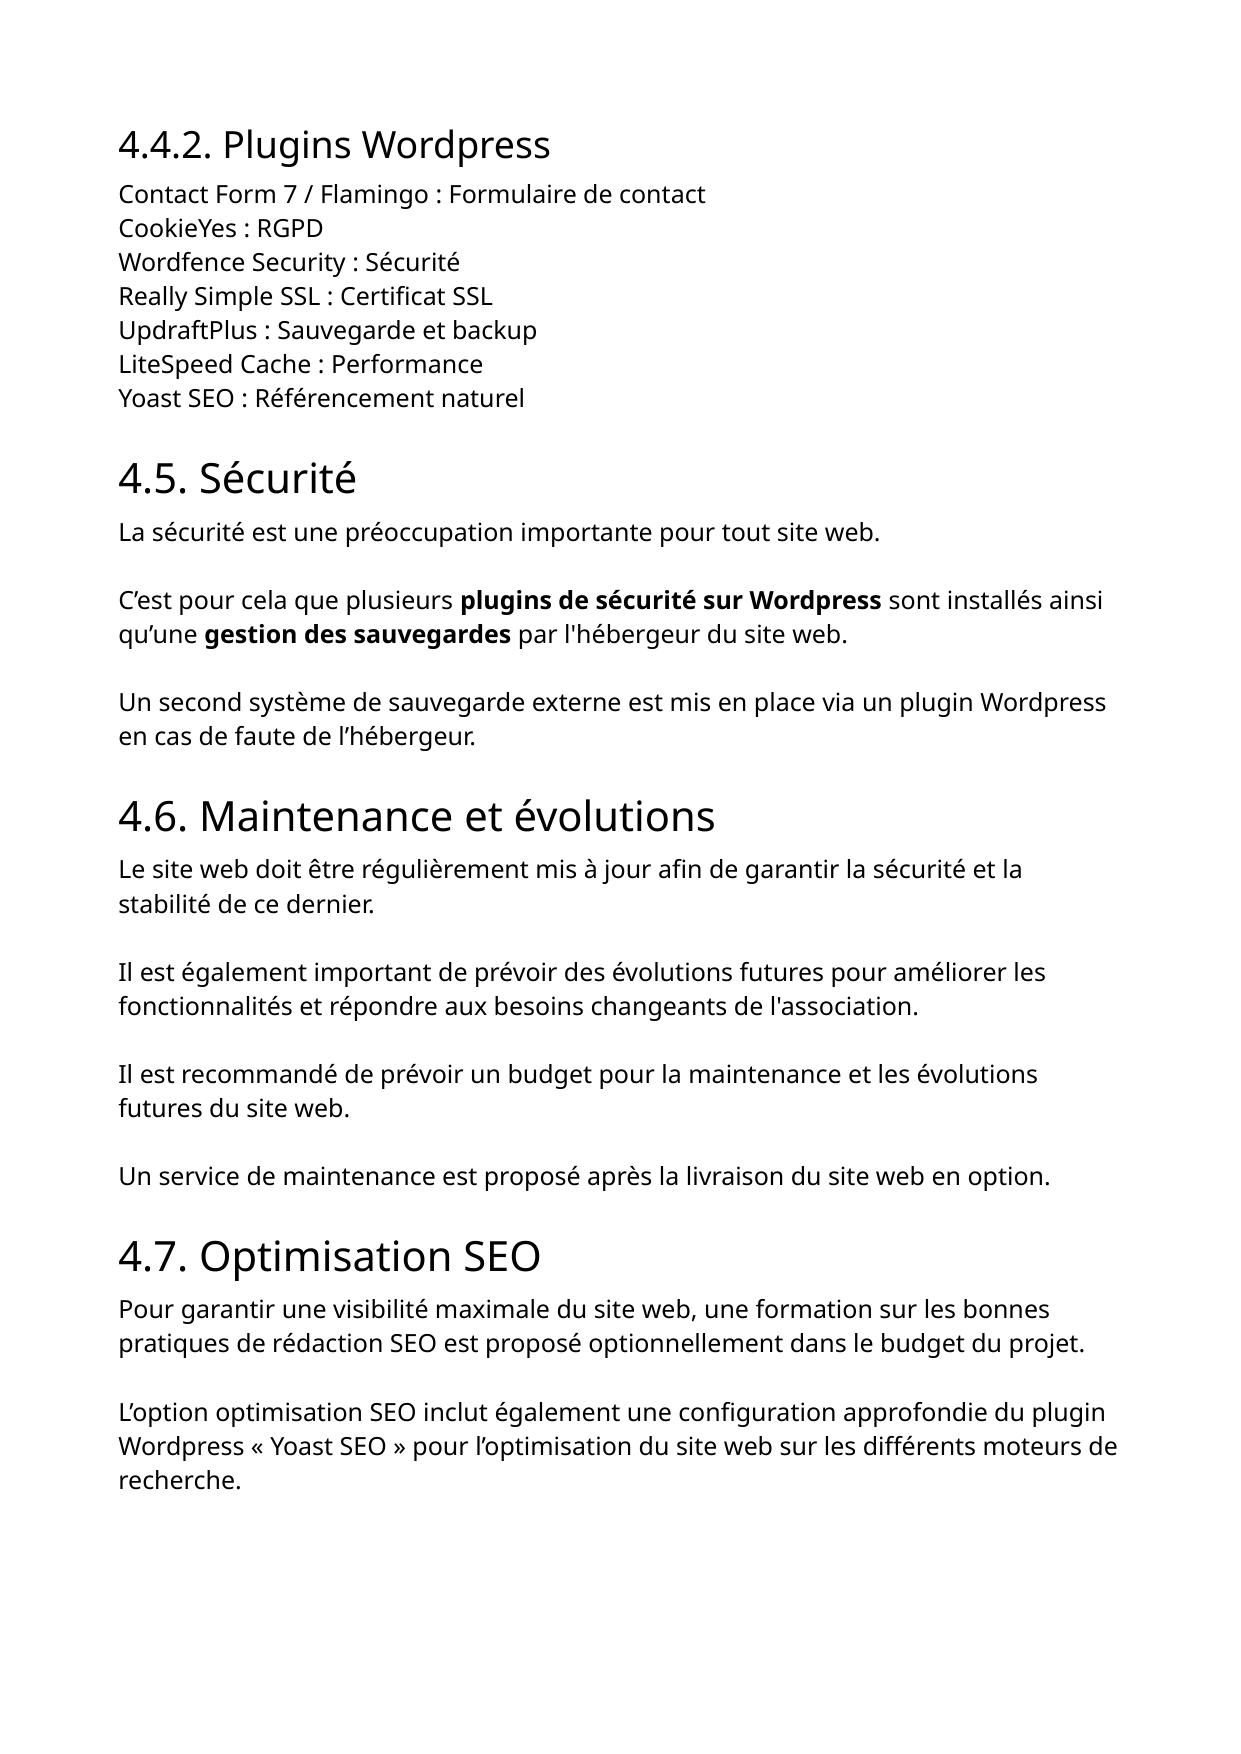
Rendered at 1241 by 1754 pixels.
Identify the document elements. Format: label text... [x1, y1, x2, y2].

text C’est pour cela que plusieurs plugins de sécurité sur Wordpress sont installés ainsi qu’une gestion des sauvegardes par l'hébergeur du site web. [118, 583, 1122, 651]
text L’option optimisation SEO inclut également une configuration approfondie du plugin Wordpress « Yoast SEO » pour l’optimisation du site web sur les différents moteurs de recherche. [118, 1394, 1122, 1496]
text Really Simple SSL : Certificat SSL [118, 279, 1122, 313]
text UpdraftPlus : Sauvegarde et backup [118, 313, 1122, 347]
text Pour garantir une visibilité maximale du site web, une formation sur les bonnes pratiques de rédaction SEO est proposé optionnellement dans le budget du projet. [118, 1292, 1122, 1360]
text Un service de maintenance est proposé après la livraison du site web en option. [118, 1159, 1122, 1193]
text Il est également important de prévoir des évolutions futures pour améliorer les fonctionnalités et répondre aux besoins changeants de l'association. [118, 954, 1122, 1022]
text 4.6. Maintenance et évolutions [118, 787, 1122, 844]
text Contact Form 7 / Flamingo : Formulaire de contact [118, 177, 1122, 211]
text Wordfence Security : Sécurité [118, 245, 1122, 279]
text 4.4.2. Plugins Wordpress [118, 118, 1122, 169]
text 4.7. Optimisation SEO [118, 1227, 1122, 1284]
text CookieYes : RGPD [118, 211, 1122, 245]
text Le site web doit être régulièrement mis à jour afin de garantir la sécurité et la stabilité de ce dernier. [118, 852, 1122, 920]
text Yoast SEO : Référencement naturel [118, 381, 1122, 415]
text La sécurité est une préoccupation importante pour tout site web. [118, 514, 1122, 548]
text LiteSpeed Cache : Performance [118, 347, 1122, 381]
text 4.5. Sécurité [118, 449, 1122, 506]
text Un second système de sauvegarde externe est mis en place via un plugin Wordpress en cas de faute de l’hébergeur. [118, 685, 1122, 753]
text Il est recommandé de prévoir un budget pour la maintenance et les évolutions futures du site web. [118, 1057, 1122, 1125]
